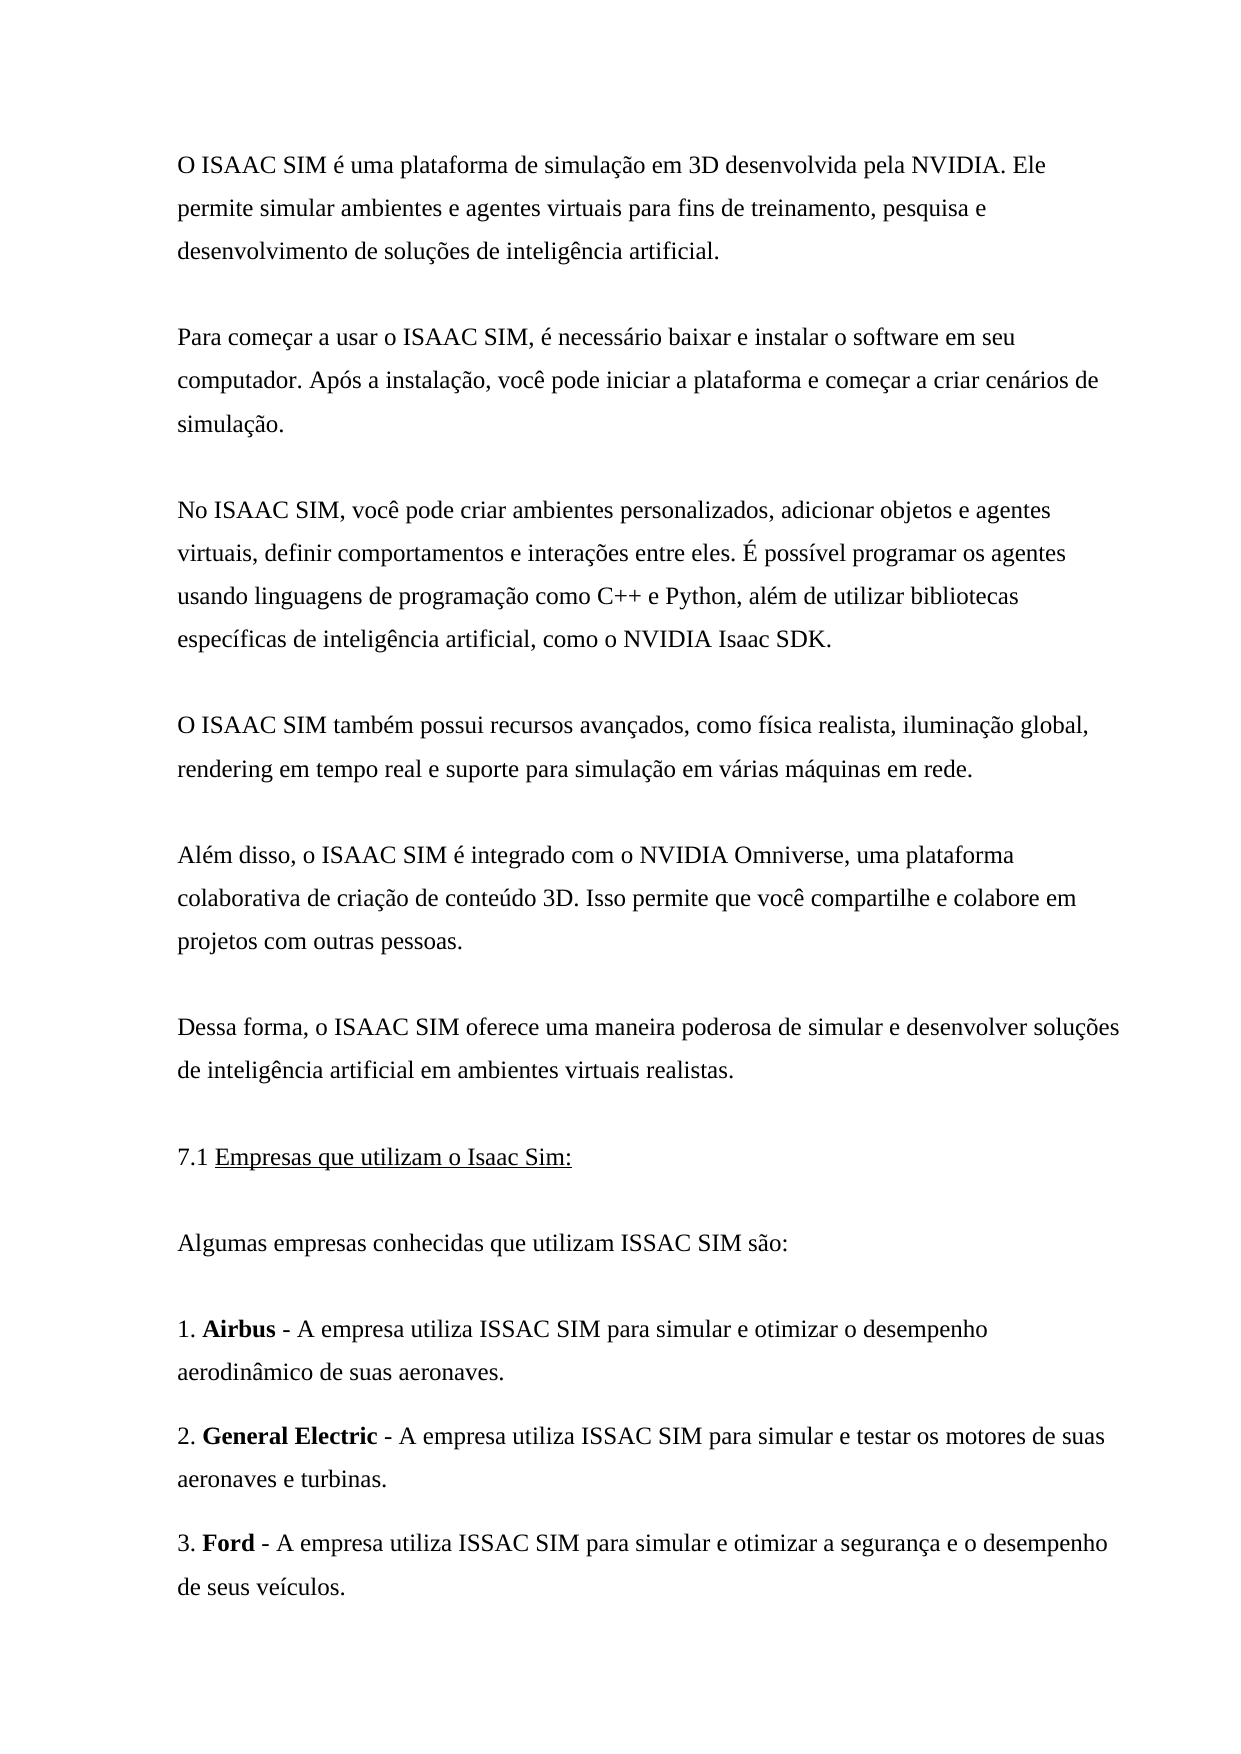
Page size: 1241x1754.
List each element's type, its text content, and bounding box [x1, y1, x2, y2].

text Algumas empresas conhecidas que utilizam ISSAC SIM são: 1. Airbus - A empresa utiliza ISSAC SIM para simular e otimizar o desempenho aerodinâmico de suas aeronaves. [177, 1228, 1123, 1386]
text 3. Ford - A empresa utiliza ISSAC SIM para simular e otimizar a segurança e o desempenho de seus veículos. [177, 1528, 1123, 1600]
text O ISAAC SIM é uma plataforma de simulação em 3D desenvolvida pela NVIDIA. Ele permite simular ambientes e agentes virtuais para fins de treinamento, pesquisa e desenvolvimento de soluções de inteligência artificial. Para começar a usar o ISAAC SIM, é necessário baixar e instalar o software em seu computador. Após a instalação, você pode iniciar a plataforma e começar a criar cenários de simulação. No ISAAC SIM, você pode criar ambientes personalizados, adicionar objetos e agentes virtuais, definir comportamentos e interações entre eles. É possível programar os agentes usando linguagens de programação como C++ e Python, além de utilizar bibliotecas específicas de inteligência artificial, como o NVIDIA Isaac SDK. O ISAAC SIM também possui recursos avançados, como física realista, iluminação global, rendering em tempo real e suporte para simulação em várias máquinas em rede. Além disso, o ISAAC SIM é integrado com o NVIDIA Omniverse, uma plataforma colaborativa de criação de conteúdo 3D. Isso permite que você compartilhe e colabore em projetos com outras pessoas. Dessa forma, o ISAAC SIM oferece uma maneira poderosa de simular e desenvolver soluções de inteligência artificial em ambientes virtuais realistas. [177, 150, 1123, 1084]
text 7.1 Empresas que utilizam o Isaac Sim: [177, 1142, 1123, 1171]
text 2. General Electric - A empresa utiliza ISSAC SIM para simular e testar os motores de suas aeronaves e turbinas. [177, 1421, 1123, 1493]
